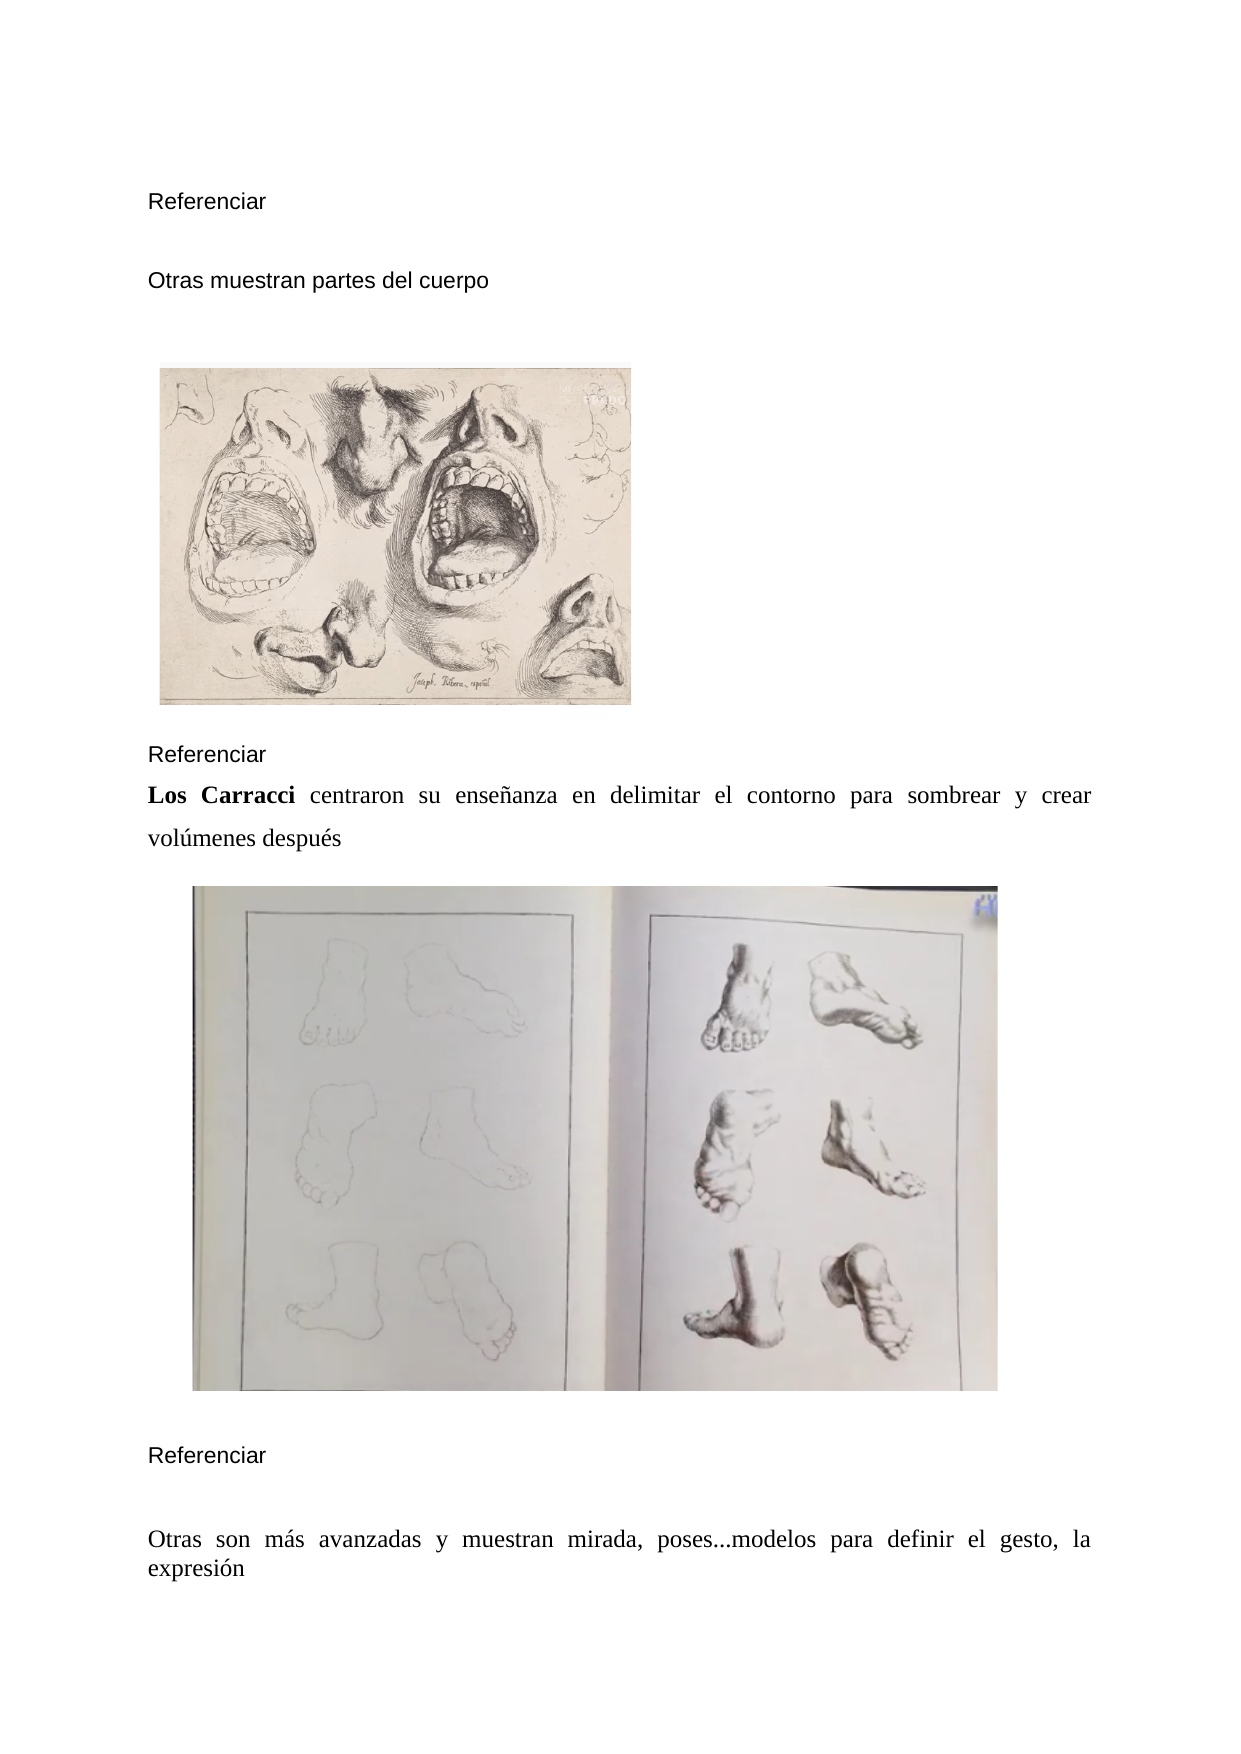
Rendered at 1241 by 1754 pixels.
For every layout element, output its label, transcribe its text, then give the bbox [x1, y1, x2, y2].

picture [159, 362, 632, 705]
text Referenciar [148, 1442, 1093, 1468]
picture [192, 886, 576, 1391]
text Referenciar [148, 188, 1093, 214]
text Los Carracci centraron su enseñanza en delimitar el contorno para sombrear y crear volúmenes después [148, 780, 1093, 852]
text Otras muestran partes del cuerpo [148, 267, 1093, 293]
text Referenciar [148, 741, 1093, 767]
text Otras son más avanzadas y muestran mirada, poses...modelos para definir el gesto, la expresión [148, 1524, 1093, 1582]
